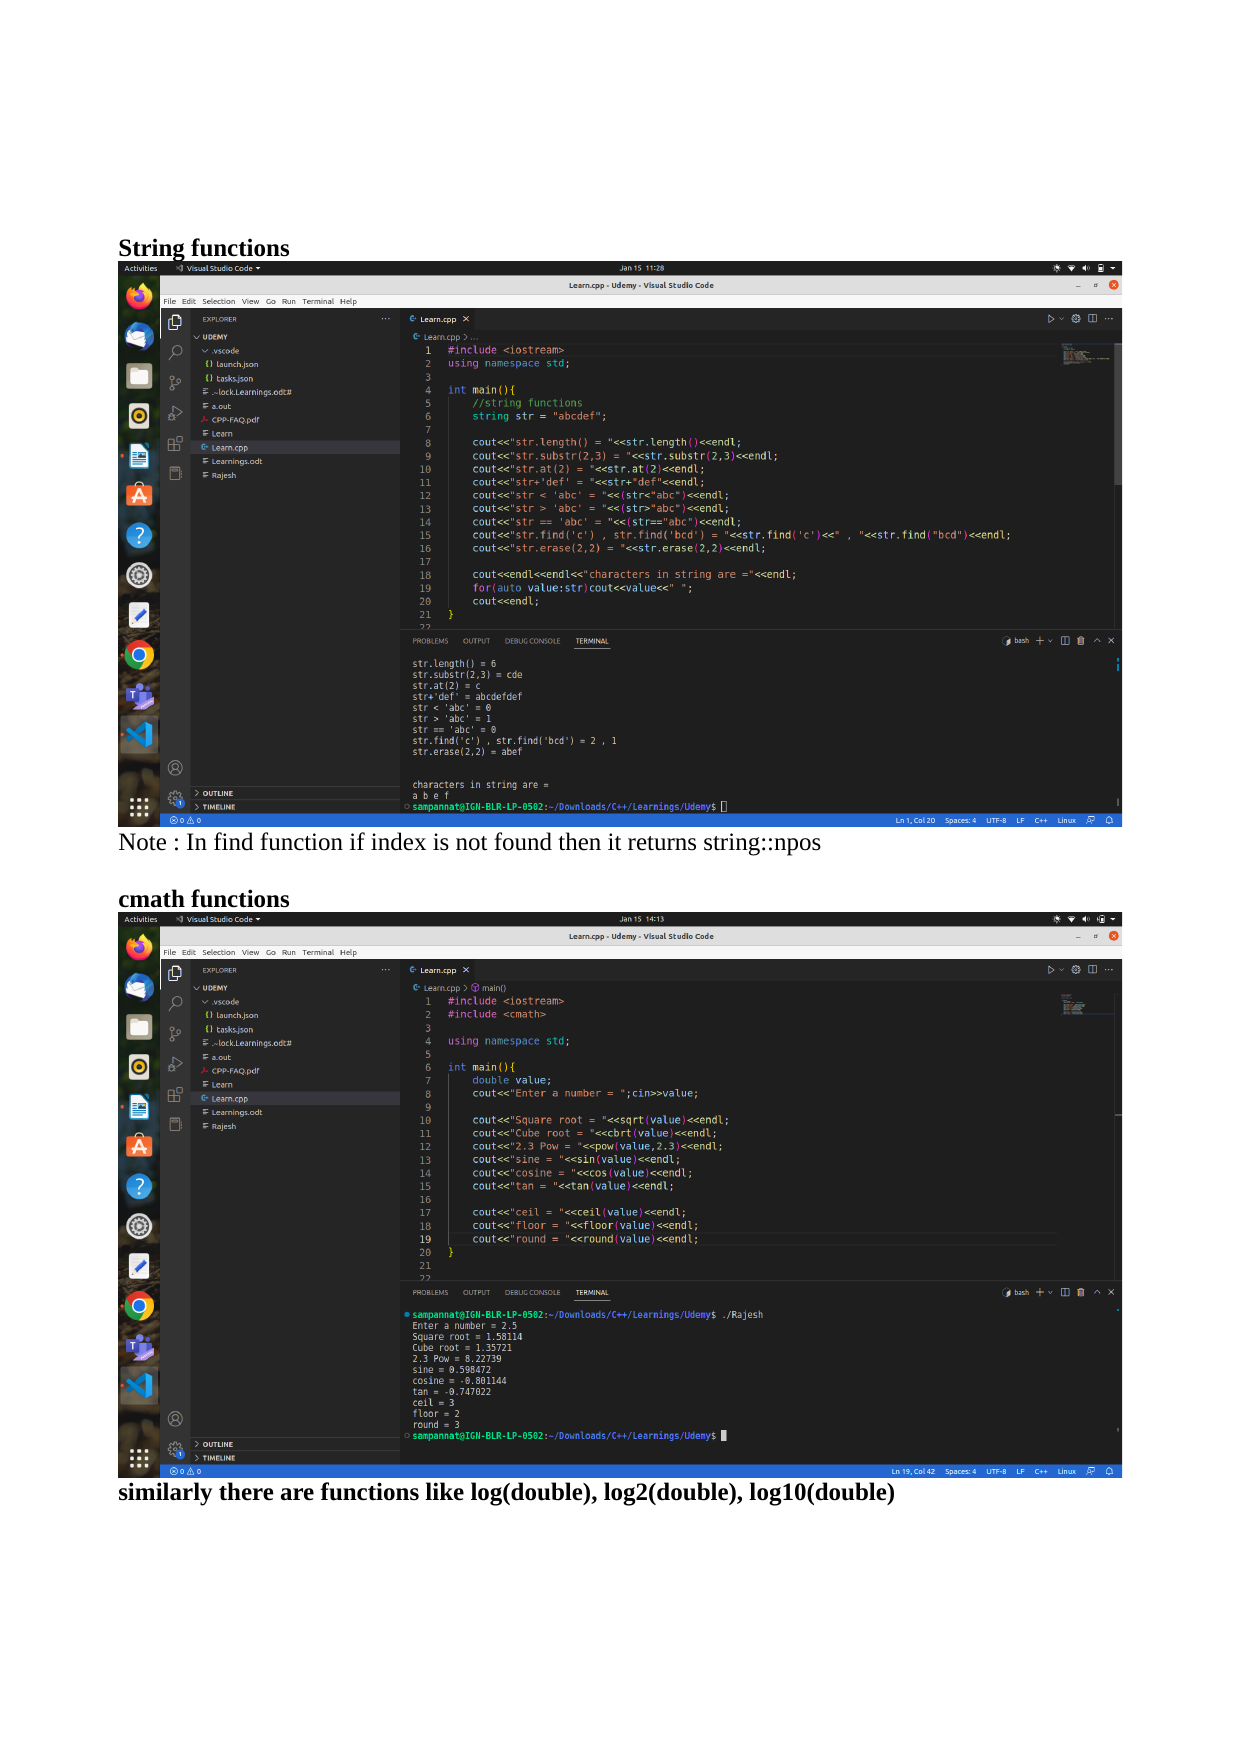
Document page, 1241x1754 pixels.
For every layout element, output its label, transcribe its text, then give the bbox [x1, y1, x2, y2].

text Note : In find function if index is not found then it returns string::npos [118, 827, 1122, 855]
text similarly there are functions like log(double), log2(double), log10(double) [118, 1478, 1122, 1506]
text cmath functions [118, 884, 1122, 912]
text String functions [118, 233, 1122, 261]
picture [118, 912, 1123, 1478]
picture [118, 261, 1123, 827]
